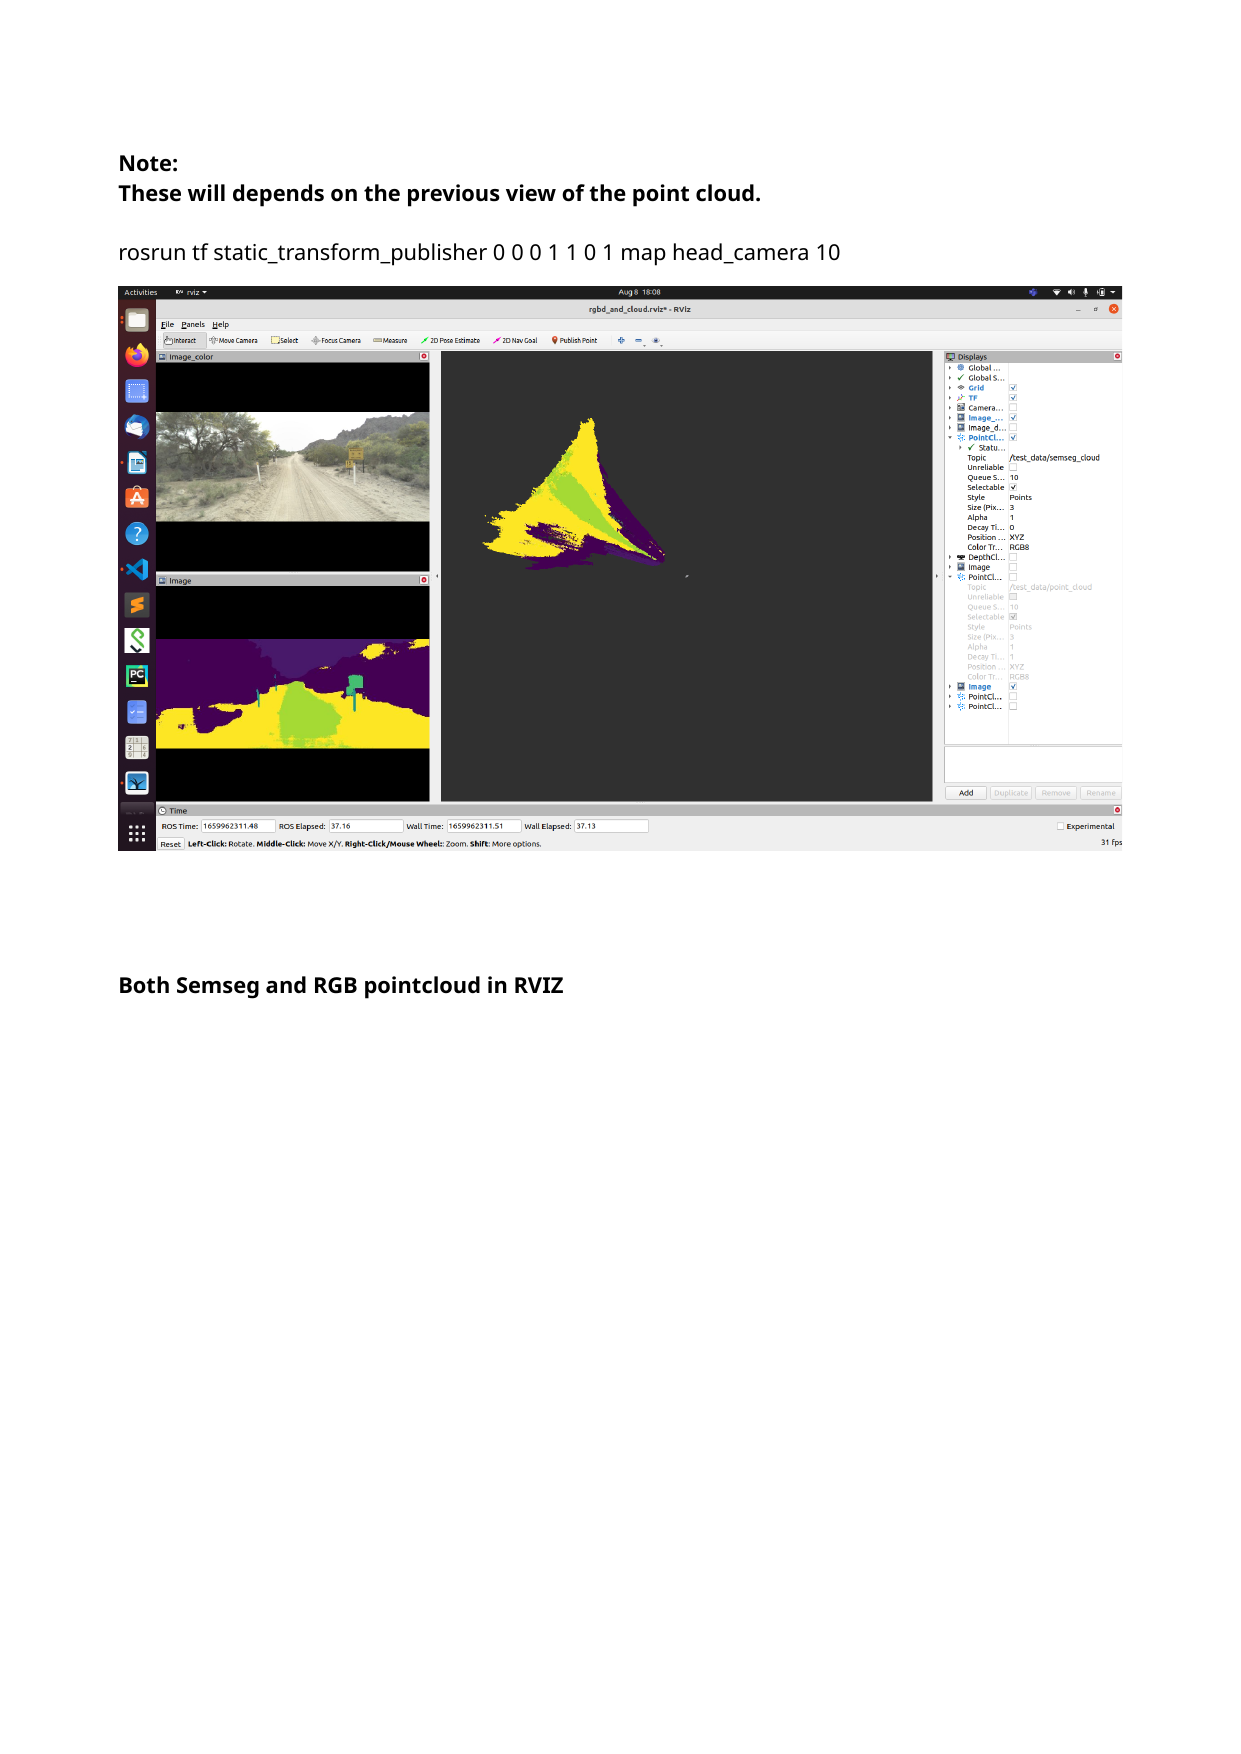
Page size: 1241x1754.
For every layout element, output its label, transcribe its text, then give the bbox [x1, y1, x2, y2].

picture [118, 286, 1123, 851]
text These will depends on the previous view of the point cloud. [118, 178, 1122, 207]
text rosrun tf static_transform_publisher 0 0 0 1 1 0 1 map head_camera 10 [118, 237, 1122, 267]
text Note: [118, 148, 1122, 178]
text Both Semseg and RGB pointcloud in RVIZ [118, 970, 1122, 1000]
